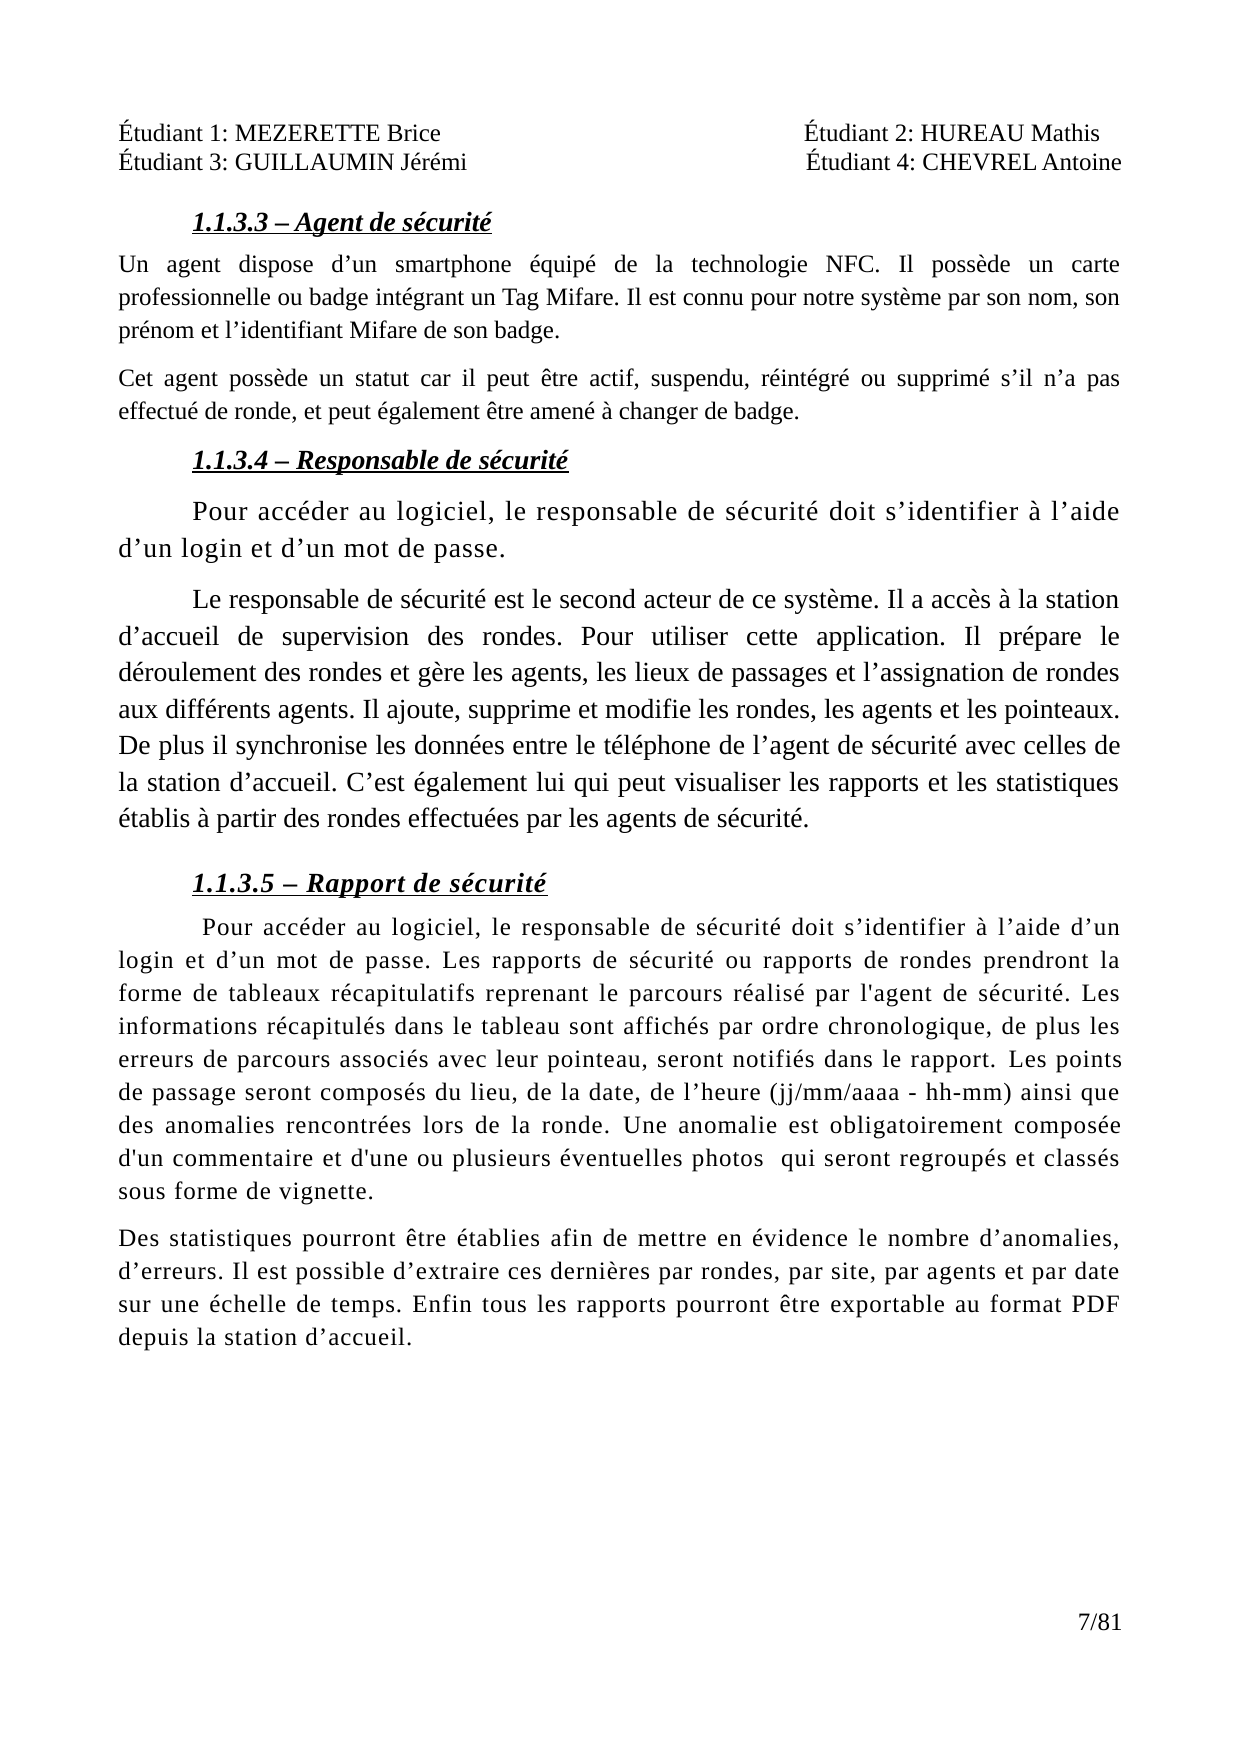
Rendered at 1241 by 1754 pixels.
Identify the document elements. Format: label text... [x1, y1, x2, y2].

subtitle 1.1.3.3 – Agent de sécurité [118, 205, 1122, 237]
text Pour accéder au logiciel, le responsable de sécurité doit s’identifier à l’aide d’un login et d’un mot de passe. [118, 495, 1122, 563]
text Des statistiques pourront être établies afin de mettre en évidence le nombre d’anomalies, d’erreurs. Il est possible d’extraire ces dernières par rondes, par site, par agents et par date sur une échelle de temps. Enfin tous les rapports pourront être exportable au format PDF depuis la station d’accueil. [118, 1223, 1122, 1351]
text Le responsable de sécurité est le second acteur de ce système. Il a accès à la station d’accueil de supervision des rondes. Pour utiliser cette application. Il prépare le déroulement des rondes et gère les agents, les lieux de passages et l’assignation de rondes aux différents agents. Il ajoute, supprime et modifie les rondes, les agents et les pointeaux. De plus il synchronise les données entre le téléphone de l’agent de sécurité avec celles de la station d’accueil. C’est également lui qui peut visualiser les rapports et les statistiques établis à partir des rondes effectuées par les agents de sécurité. [118, 583, 1122, 834]
text Cet agent possède un statut car il peut être actif, suspendu, réintégré ou supprimé s’il n’a pas effectué de ronde, et peut également être amené à changer de badge. [118, 363, 1122, 425]
text Pour accéder au logiciel, le responsable de sécurité doit s’identifier à l’aide d’un login et d’un mot de passe. Les rapports de sécurité ou rapports de rondes prendront la forme de tableaux récapitulatifs reprenant le parcours réalisé par l'agent de sécurité. Les informations récapitulés dans le tableau sont affichés par ordre chronologique, de plus les erreurs de parcours associés avec leur pointeau, seront notifiés dans le rapport. Les points de passage seront composés du lieu, de la date, de l’heure (jj/mm/aaaa - hh-mm) ainsi que des anomalies rencontrées lors de la ronde. Une anomalie est obligatoirement composée d'un commentaire et d'une ou plusieurs éventuelles photos qui seront regroupés et classés sous forme de vignette. [118, 912, 1122, 1204]
text Un agent dispose d’un smartphone équipé de la technologie NFC. Il possède un carte professionnelle ou badge intégrant un Tag Mifare. Il est connu pour notre système par son nom, son prénom et l’identifiant Mifare de son badge. [118, 249, 1122, 344]
subtitle 1.1.3.5 – Rapport de sécurité [118, 866, 1122, 899]
text 1.1.3.4 – Responsable de sécurité [118, 444, 1122, 476]
